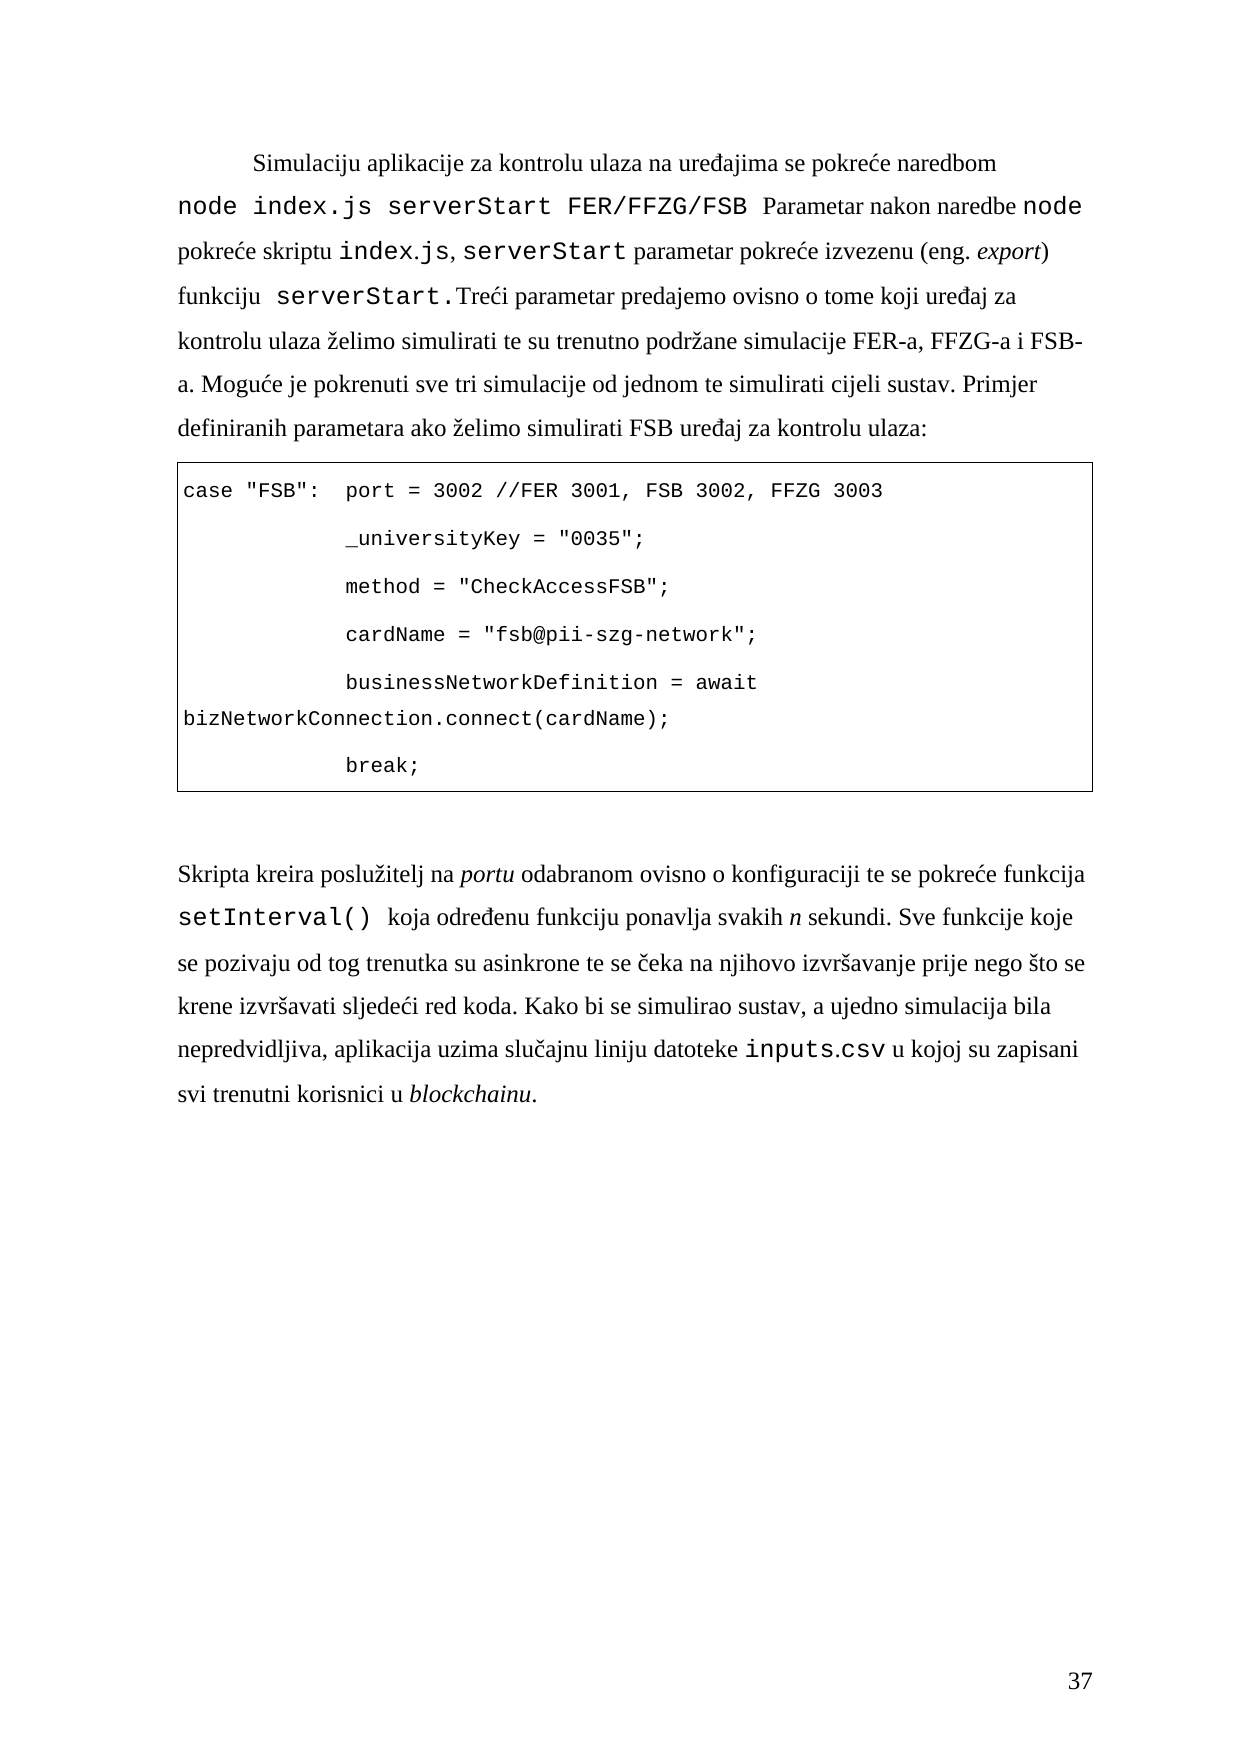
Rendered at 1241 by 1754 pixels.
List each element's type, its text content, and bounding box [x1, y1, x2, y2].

table_header case "FSB": port = 3002 //FER 3001, FSB 3002, FFZG 3003 _universityKey = "0035"; method = "CheckAccessFSB"; cardName = "fsb@pii-szg-network"; businessNetworkDefinition = await bizNetworkConnection.connect(cardName); break; [178, 463, 1092, 791]
text Skripta kreira poslužitelj na portu odabranom ovisno o konfiguraciji te se pokreće funkcija setInterval() koja određenu funkciju ponavlja svakih n sekundi. Sve funkcije koje se pozivaju od tog trenutka su asinkrone te se čeka na njihovo izvršavanje prije nego što se krene izvršavati sljedeći red koda. Kako bi se simulirao sustav, a ujedno simulacija bila nepredvidljiva, aplikacija uzima slučajnu liniju datoteke inputs.csv u kojoj su zapisani svi trenutni korisnici u blockchainu. [177, 859, 1092, 1108]
text Simulaciju aplikacije za kontrolu ulaza na uređajima se pokreće naredbom node index.js serverStart FER/FFZG/FSB Parametar nakon naredbe node pokreće skriptu index.js, serverStart parametar pokreće izvezenu (eng. export) funkciju serverStart.Treći parametar predajemo ovisno o tome koji uređaj za kontrolu ulaza želimo simulirati te su trenutno podržane simulacije FER-a, FFZG-a i FSB-a. Moguće je pokrenuti sve tri simulacije od jednom te simulirati cijeli sustav. Primjer definiranih parametara ako želimo simulirati FSB uređaj za kontrolu ulaza: [177, 148, 1092, 441]
